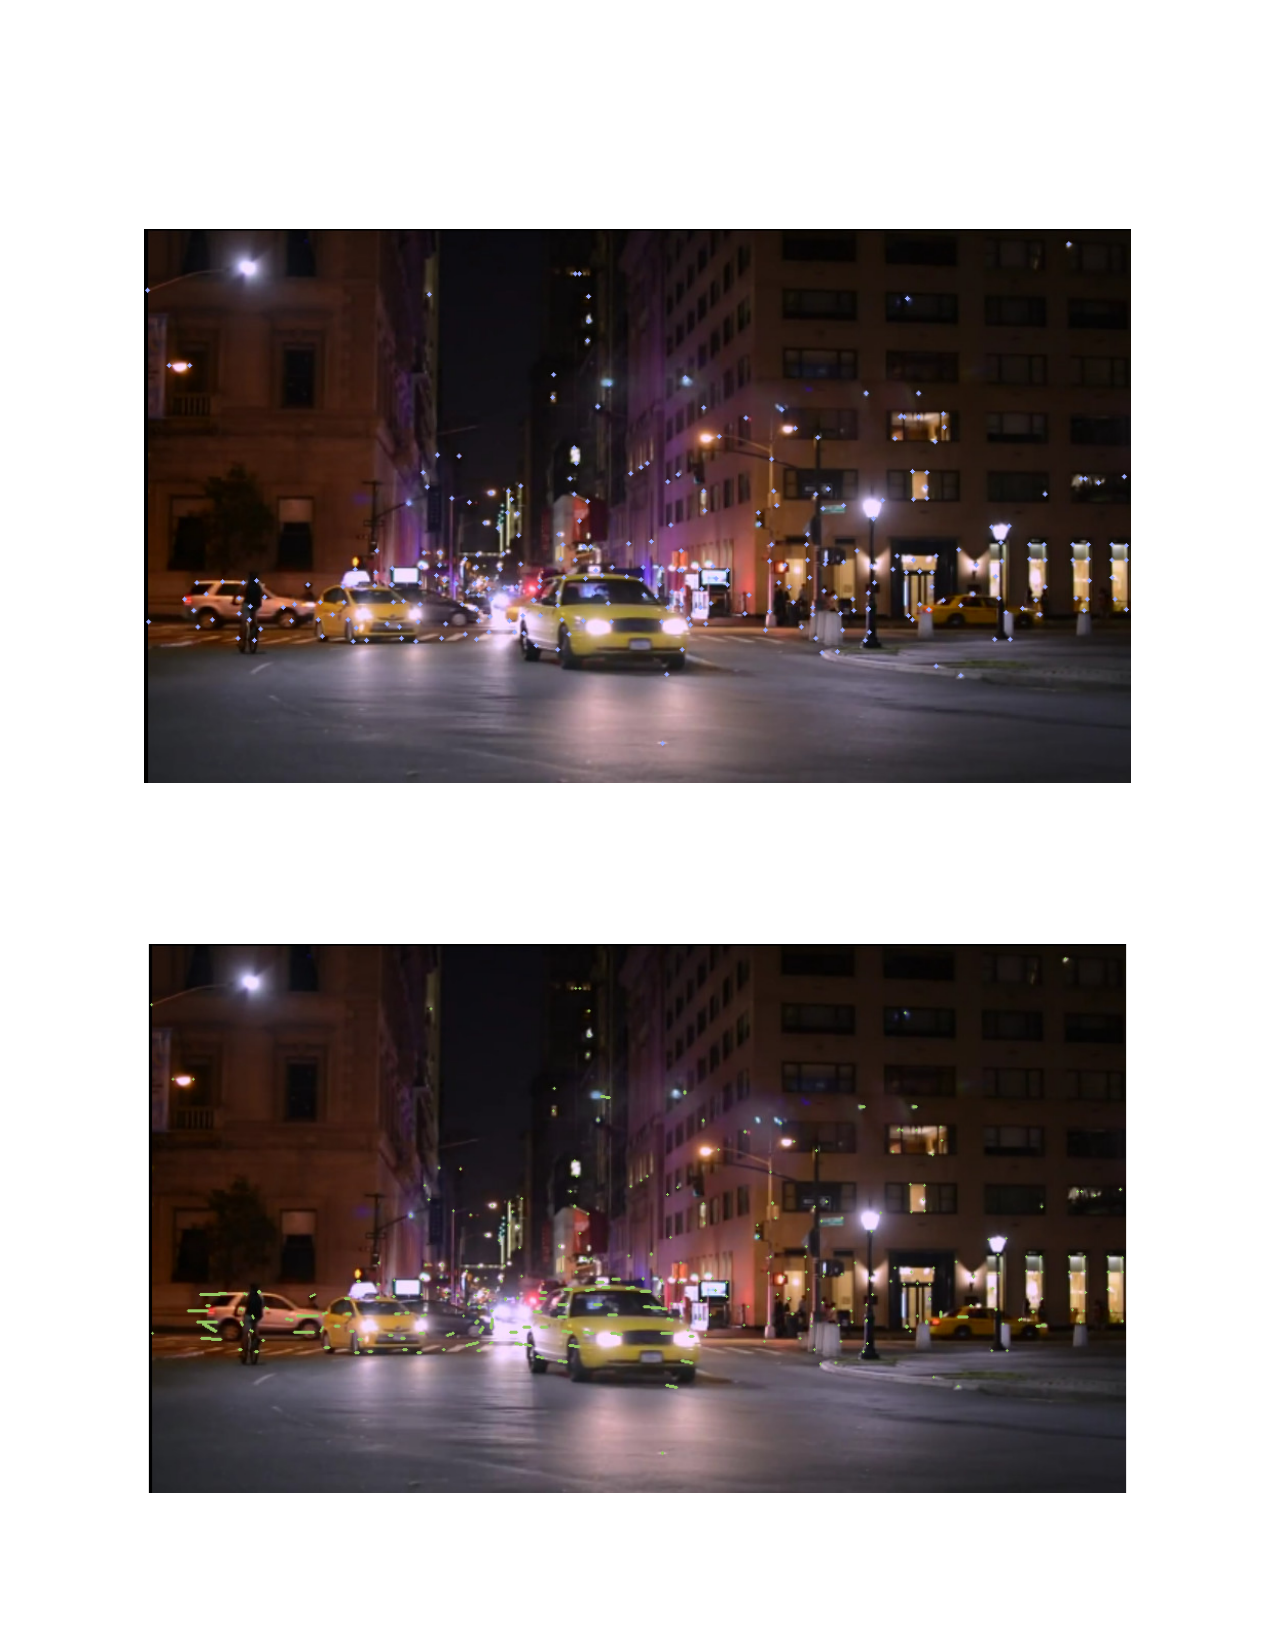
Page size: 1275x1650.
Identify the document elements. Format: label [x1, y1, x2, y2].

picture [148, 944, 1127, 1493]
picture [144, 229, 1131, 783]
